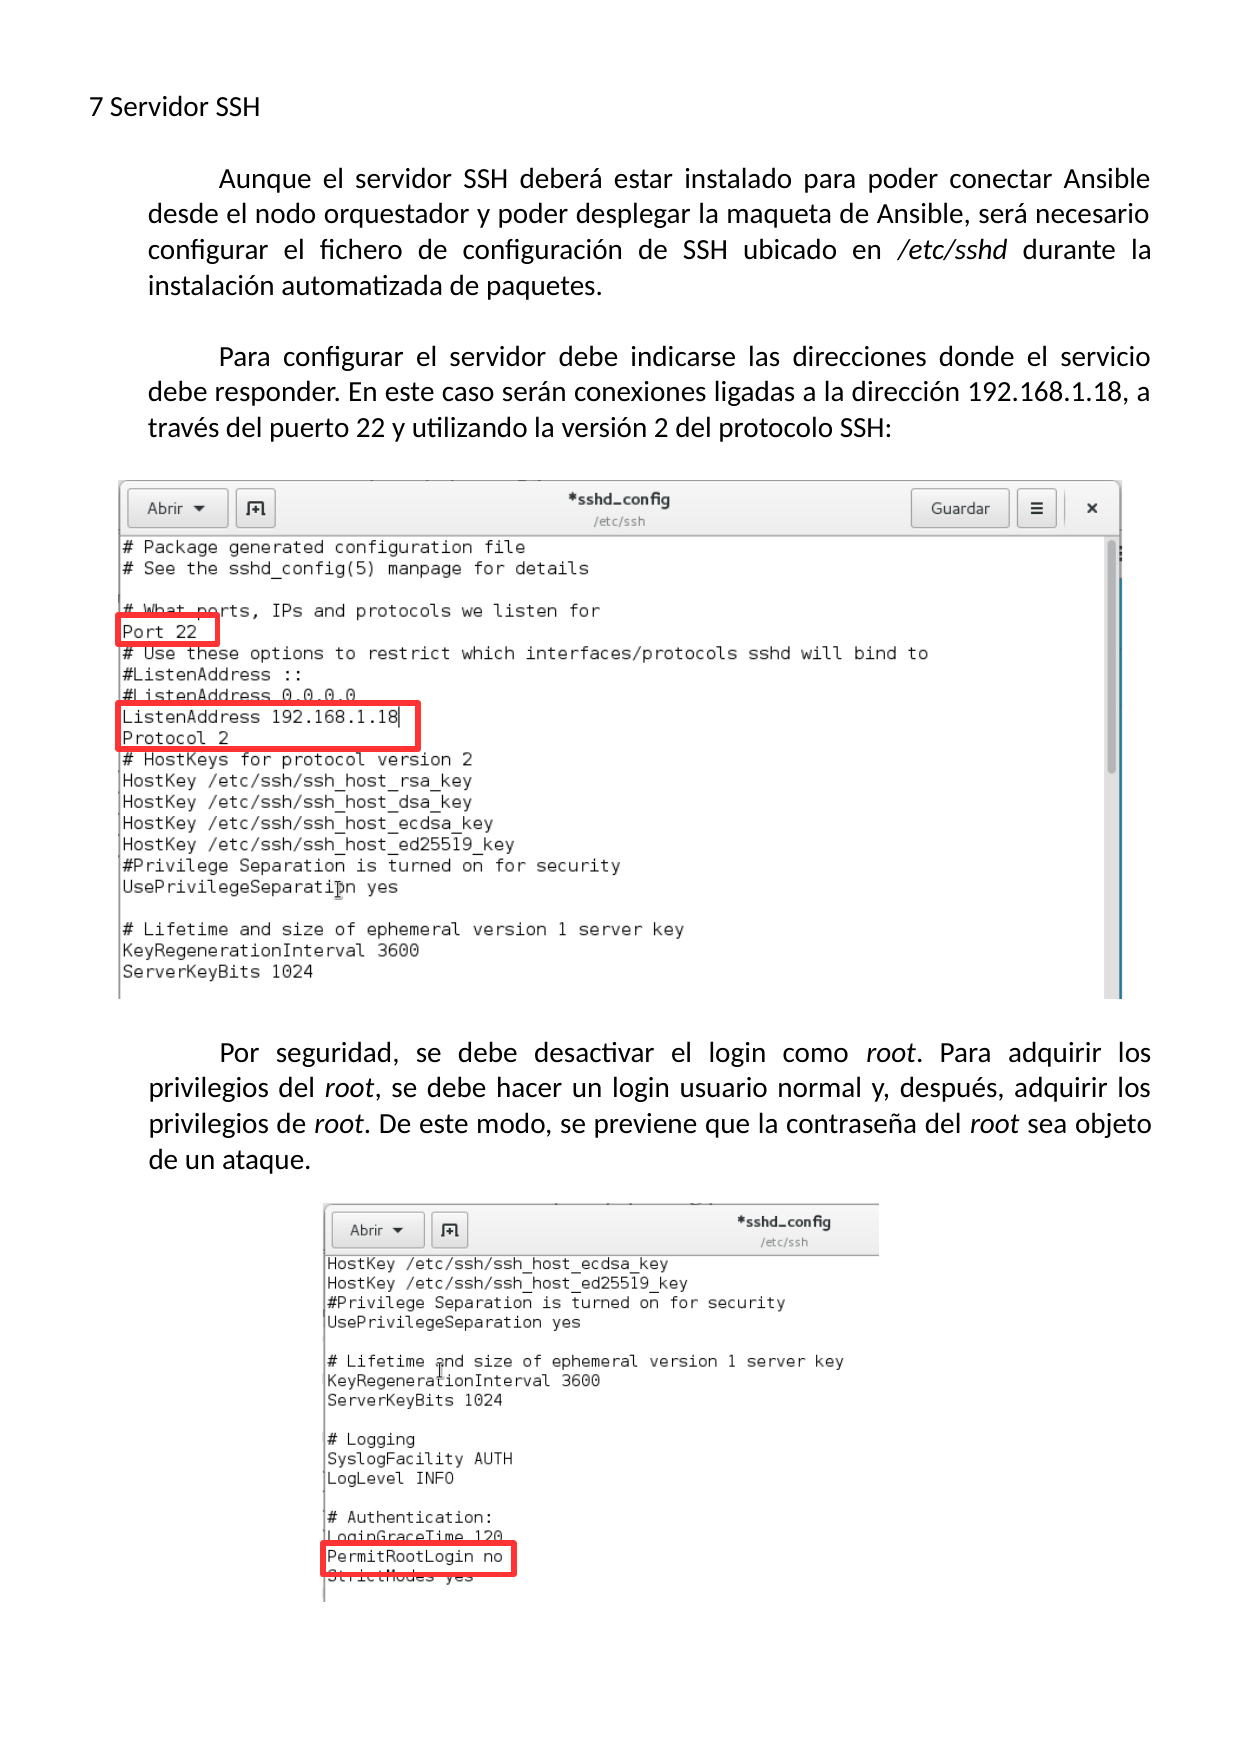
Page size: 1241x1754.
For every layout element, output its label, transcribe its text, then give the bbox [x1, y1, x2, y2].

text Por seguridad, se debe desactivar el login como root. Para adquirir los privilegios del root, se debe hacer un login usuario normal y, después, adquirir los privilegios de root. De este modo, se previene que la contraseña del root sea objeto de un ataque. [148, 1034, 1152, 1176]
picture [121, 618, 215, 641]
picture [326, 1546, 511, 1572]
text Aunque el servidor SSH deberá estar instalado para poder conectar Ansible desde el nodo orquestador y poder desplegar la maqueta de Ansible, será necesario configurar el fichero de configuración de SSH ubicado en /etc/sshd durante la instalación automatizada de paquetes. [148, 160, 1152, 302]
text Para configurar el servidor debe indicarse las direcciones donde el servicio debe responder. En este caso serán conexiones ligadas a la dirección 192.168.1.18, a través del puerto 22 y utilizando la versión 2 del protocolo SSH: [148, 338, 1152, 445]
picture [322, 1203, 879, 1602]
picture [118, 480, 1123, 999]
list 7 Servidor SSH [88, 88, 1152, 124]
picture [121, 706, 415, 746]
